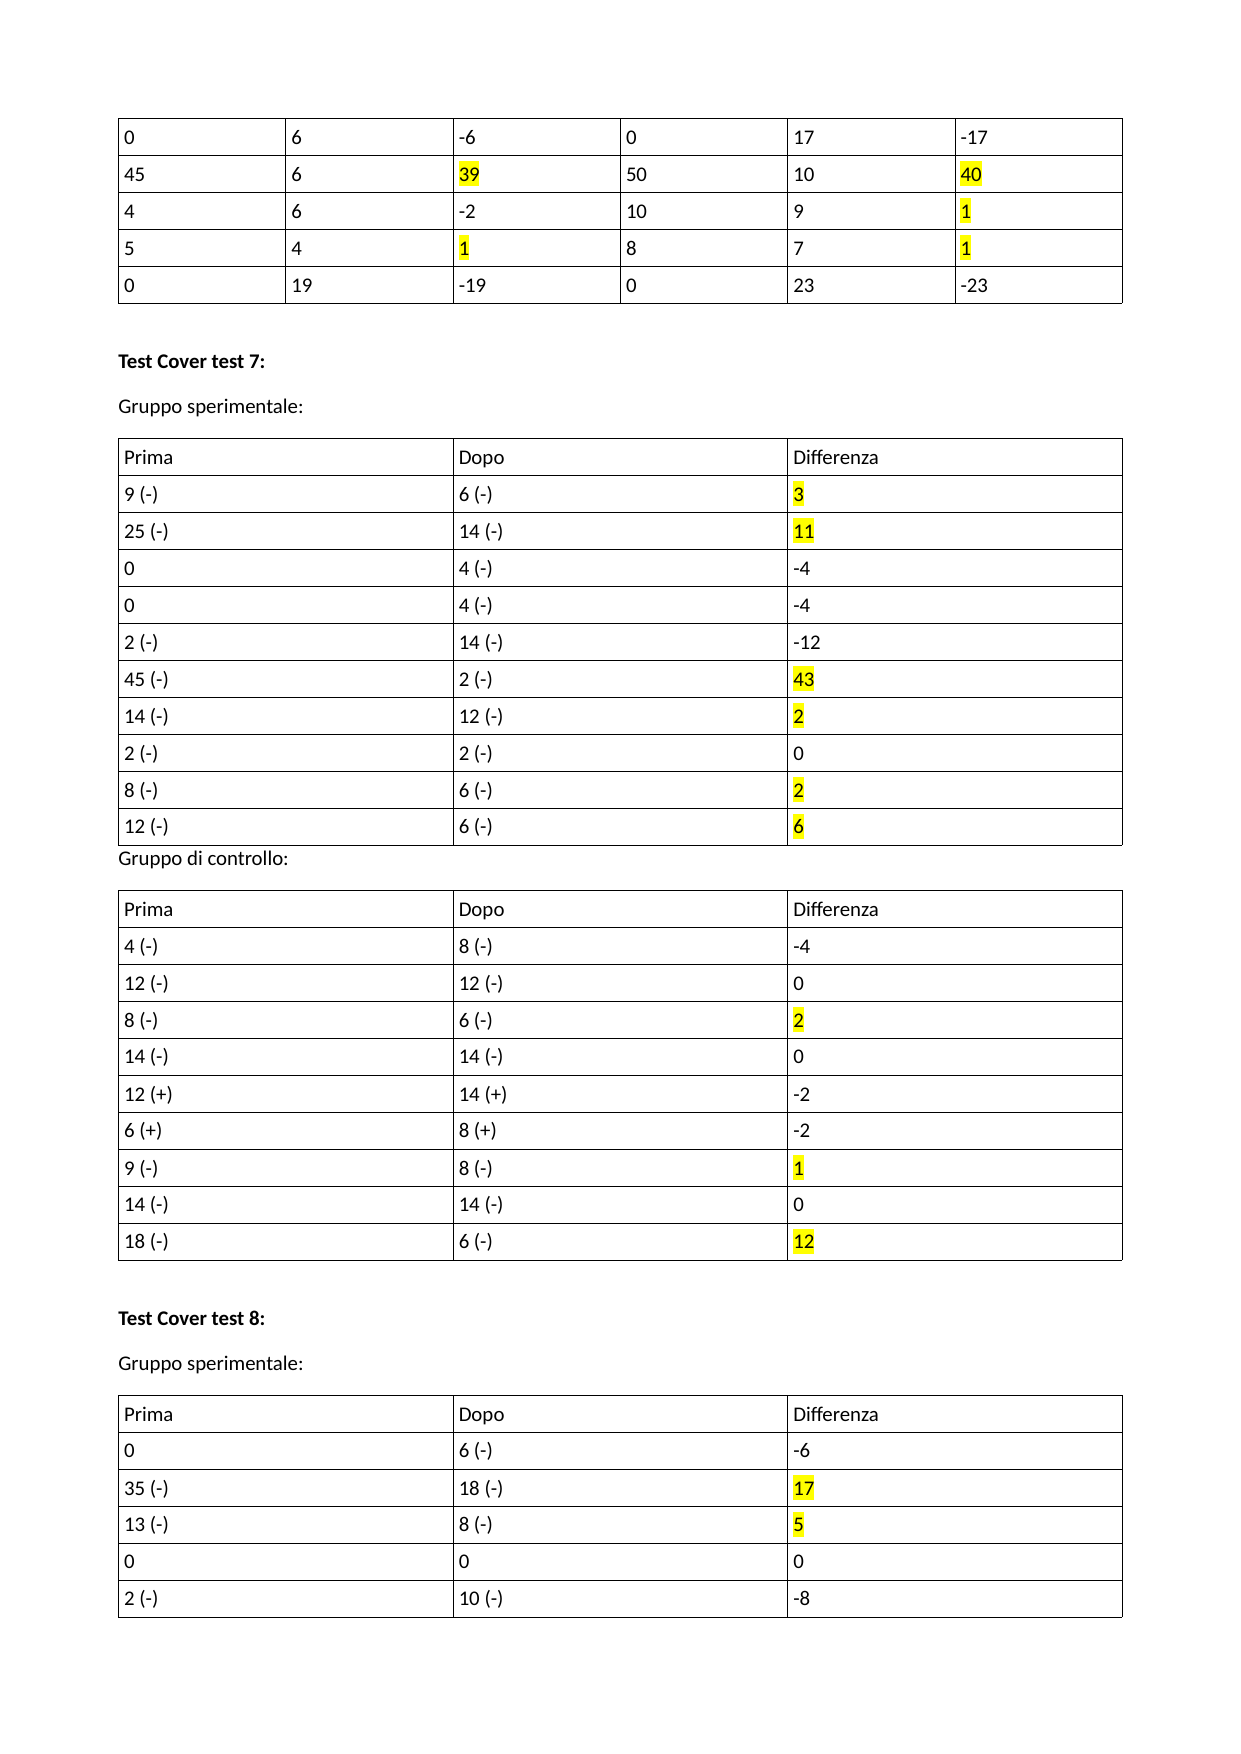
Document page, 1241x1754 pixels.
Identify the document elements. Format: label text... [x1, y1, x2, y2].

table_cell 0 [788, 735, 1122, 771]
table_cell 0 [788, 1187, 1122, 1223]
text Gruppo sperimentale: [118, 1350, 1122, 1375]
table_cell 1 [956, 193, 1122, 229]
text Test Cover test 8: [118, 1305, 1122, 1330]
table_cell 14 (-) [454, 624, 787, 660]
table_header Dopo [454, 439, 787, 475]
table_cell 2 (-) [119, 1581, 453, 1617]
table_cell 2 (-) [119, 624, 453, 660]
table_cell 9 (-) [119, 476, 453, 512]
table_cell -12 [788, 624, 1122, 660]
table_cell 45 (-) [119, 661, 453, 697]
table_cell 1 [956, 230, 1122, 266]
table_cell 14 (+) [454, 1076, 787, 1112]
table_cell 10 [621, 193, 787, 229]
table_cell 5 [788, 1507, 1122, 1543]
table_cell 11 [788, 513, 1122, 549]
table_cell 14 (-) [454, 513, 787, 549]
table_cell 6 (+) [119, 1113, 453, 1149]
table_cell 7 [788, 230, 955, 266]
table_cell -4 [788, 550, 1122, 586]
table_cell 14 (-) [454, 1187, 787, 1223]
table_cell 2 [788, 772, 1122, 808]
table_cell 12 (-) [119, 965, 453, 1001]
table_cell 10 (-) [454, 1581, 787, 1617]
table_cell 4 (-) [454, 587, 787, 623]
table_cell 25 (-) [119, 513, 453, 549]
table_cell 8 [621, 230, 787, 266]
table_cell 6 [788, 809, 1122, 845]
table_cell 8 (-) [119, 772, 453, 808]
table_cell 17 [788, 119, 955, 155]
table_cell 19 [286, 267, 453, 303]
table_cell 8 (-) [119, 1002, 453, 1038]
table_cell 0 [119, 1544, 453, 1580]
table_cell 9 [788, 193, 955, 229]
table_cell 12 (+) [119, 1076, 453, 1112]
table_cell -2 [788, 1113, 1122, 1149]
table_cell 12 (-) [454, 965, 787, 1001]
table_cell 23 [788, 267, 955, 303]
table_cell 50 [621, 156, 787, 192]
table_cell 6 (-) [454, 772, 787, 808]
table_cell 12 [788, 1224, 1122, 1260]
table_cell 6 [286, 193, 453, 229]
table_cell 5 [119, 230, 285, 266]
table_cell 6 [286, 119, 453, 155]
table_header Differenza [788, 439, 1122, 475]
table_cell 1 [788, 1150, 1122, 1186]
table_cell 0 [621, 267, 787, 303]
text Test Cover test 7: [118, 348, 1122, 373]
table_header Dopo [454, 891, 787, 927]
table_cell 13 (-) [119, 1507, 453, 1543]
table_cell -2 [454, 193, 620, 229]
table_cell 6 (-) [454, 809, 787, 845]
table_cell 18 (-) [119, 1224, 453, 1260]
table_cell 14 (-) [119, 1187, 453, 1223]
table_cell 4 [286, 230, 453, 266]
table_header Prima [119, 1396, 453, 1432]
table_cell 12 (-) [454, 698, 787, 734]
table_cell 0 [119, 587, 453, 623]
table_cell 14 (-) [454, 1039, 787, 1075]
table_header Differenza [788, 1396, 1122, 1432]
table_cell 12 (-) [119, 809, 453, 845]
table_cell 8 (-) [454, 1507, 787, 1543]
table_cell 2 (-) [454, 735, 787, 771]
table_cell 1 [454, 230, 620, 266]
table_cell 6 (-) [454, 1002, 787, 1038]
table_cell 8 (-) [454, 928, 787, 964]
table_cell -6 [788, 1433, 1122, 1469]
table_cell 40 [956, 156, 1122, 192]
table_header Dopo [454, 1396, 787, 1432]
table_cell 45 [119, 156, 285, 192]
table_cell 6 (-) [454, 1433, 787, 1469]
table_cell 18 (-) [454, 1470, 787, 1506]
table_cell 0 [788, 1544, 1122, 1580]
table_cell 10 [788, 156, 955, 192]
table_cell -17 [956, 119, 1122, 155]
table_cell -19 [454, 267, 620, 303]
table_cell 9 (-) [119, 1150, 453, 1186]
table_cell 0 [119, 550, 453, 586]
table_cell -8 [788, 1581, 1122, 1617]
table_cell 6 [286, 156, 453, 192]
table_header Prima [119, 891, 453, 927]
table_cell 8 (-) [454, 1150, 787, 1186]
table_cell -4 [788, 587, 1122, 623]
text Gruppo di controllo: [118, 846, 1122, 870]
table_cell 6 (-) [454, 476, 787, 512]
table_cell 4 [119, 193, 285, 229]
table_cell 6 (-) [454, 1224, 787, 1260]
table_cell -2 [788, 1076, 1122, 1112]
table_cell -4 [788, 928, 1122, 964]
table_cell 4 (-) [119, 928, 453, 964]
table_cell 8 (+) [454, 1113, 787, 1149]
table_cell 14 (-) [119, 698, 453, 734]
table_cell 2 [788, 1002, 1122, 1038]
table_cell 0 [119, 267, 285, 303]
table_cell 0 [788, 1039, 1122, 1075]
table_header Prima [119, 439, 453, 475]
table_cell 2 (-) [454, 661, 787, 697]
table_cell -23 [956, 267, 1122, 303]
table_cell 4 (-) [454, 550, 787, 586]
table_cell 0 [119, 119, 285, 155]
table_header Differenza [788, 891, 1122, 927]
table_cell 2 (-) [119, 735, 453, 771]
table_cell 0 [621, 119, 787, 155]
table_cell 14 (-) [119, 1039, 453, 1075]
table_cell 43 [788, 661, 1122, 697]
text Gruppo sperimentale: [118, 393, 1122, 418]
table_cell 0 [119, 1433, 453, 1469]
table_cell 0 [454, 1544, 787, 1580]
table_cell 17 [788, 1470, 1122, 1506]
table_cell 2 [788, 698, 1122, 734]
table_cell -6 [454, 119, 620, 155]
table_cell 39 [454, 156, 620, 192]
table_cell 0 [788, 965, 1122, 1001]
table_cell 3 [788, 476, 1122, 512]
table_cell 35 (-) [119, 1470, 453, 1506]
